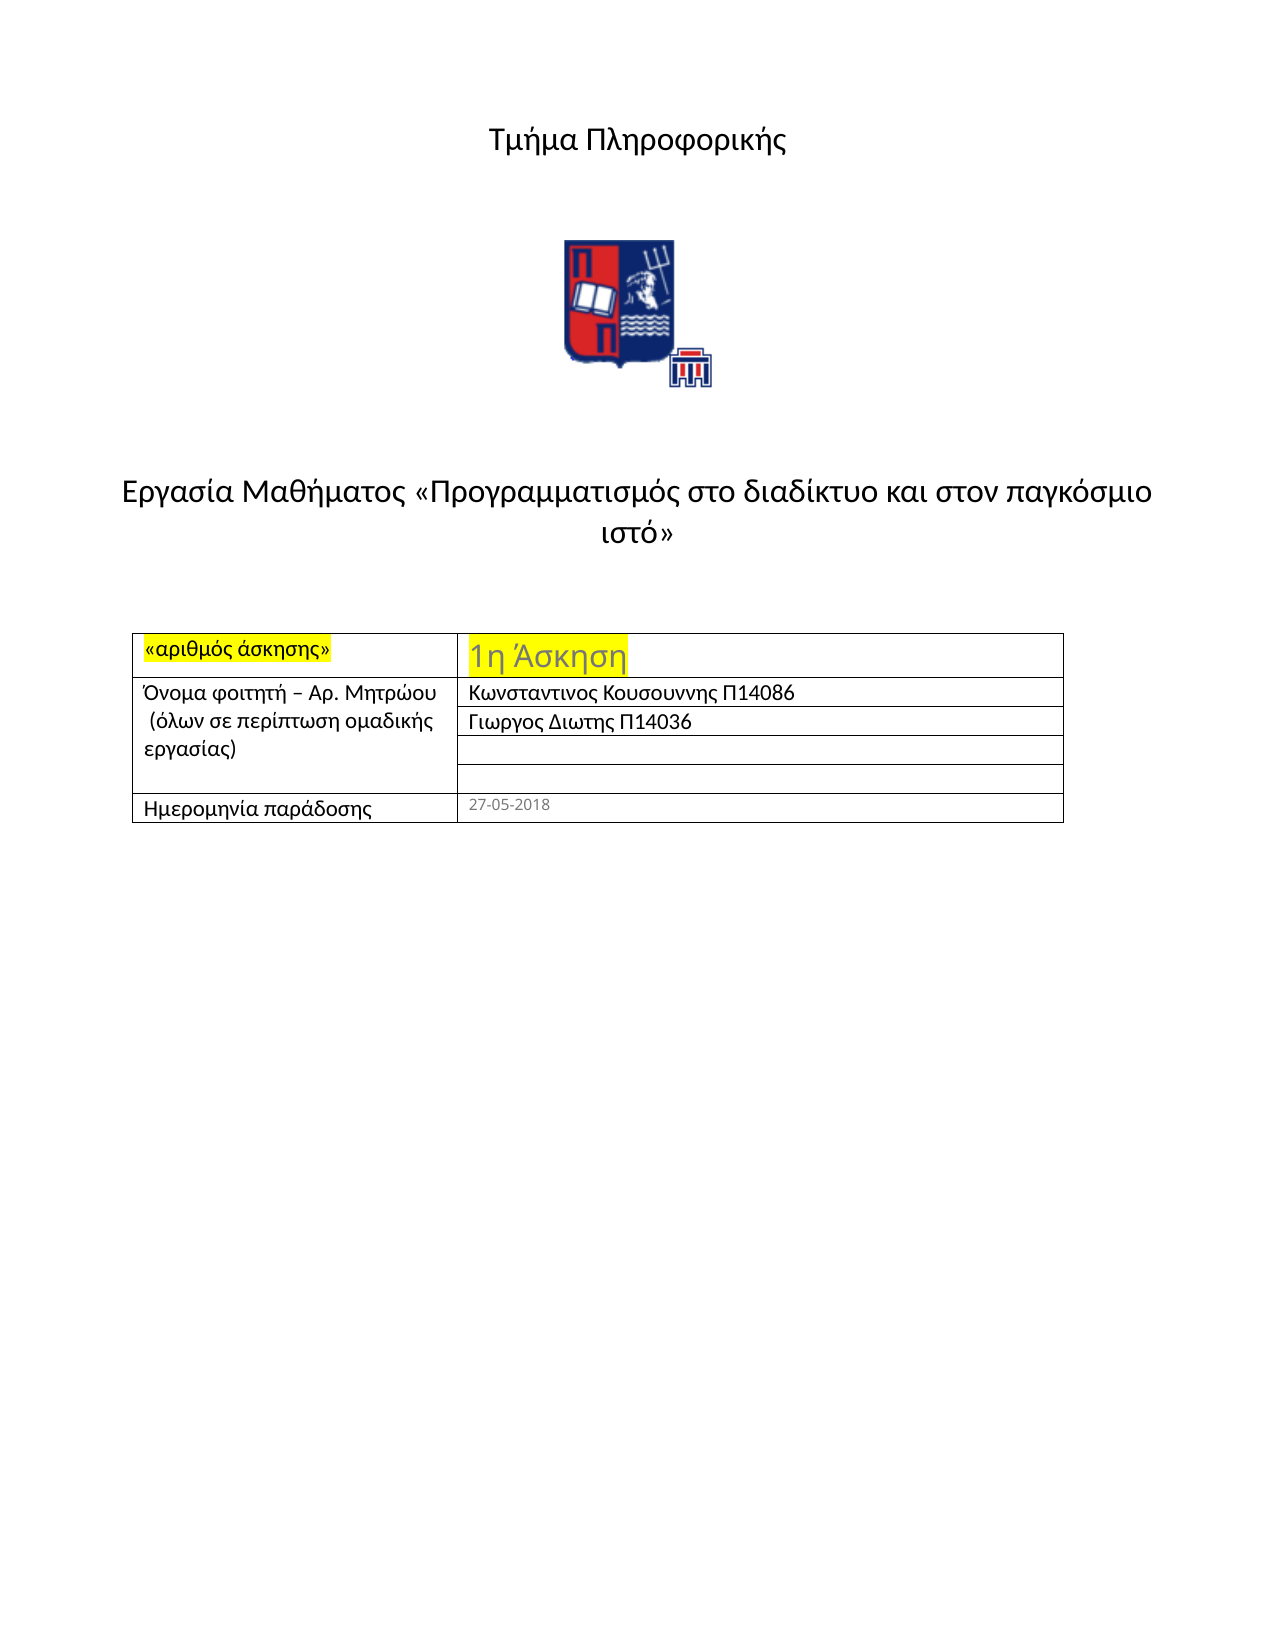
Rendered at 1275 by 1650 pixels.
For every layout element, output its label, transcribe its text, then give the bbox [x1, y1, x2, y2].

picture [563, 240, 712, 389]
text Εργασία Μαθήματος «Προγραμματισμός στο διαδίκτυο και στον παγκόσμιο ιστό» [118, 470, 1157, 552]
table_cell Κωνσταντινος Κουσουννης Π14086 [458, 678, 1063, 706]
table_header 1η Άσκηση [458, 634, 1063, 677]
table_cell Γιωργος Διωτης Π14036 [458, 707, 1063, 735]
table_cell Όνομα φοιτητή – Αρ. Μητρώου (όλων σε περίπτωση ομαδικής εργασίας) [133, 678, 457, 793]
text Τμήμα Πληροφορικής [118, 118, 1157, 159]
table_header «αριθμός άσκησης» [133, 634, 457, 677]
table_cell Ημερομηνία παράδοσης [133, 794, 457, 822]
table_cell [458, 765, 1063, 793]
table_cell 27-05-2018 [458, 794, 1063, 822]
table_cell [458, 736, 1063, 764]
